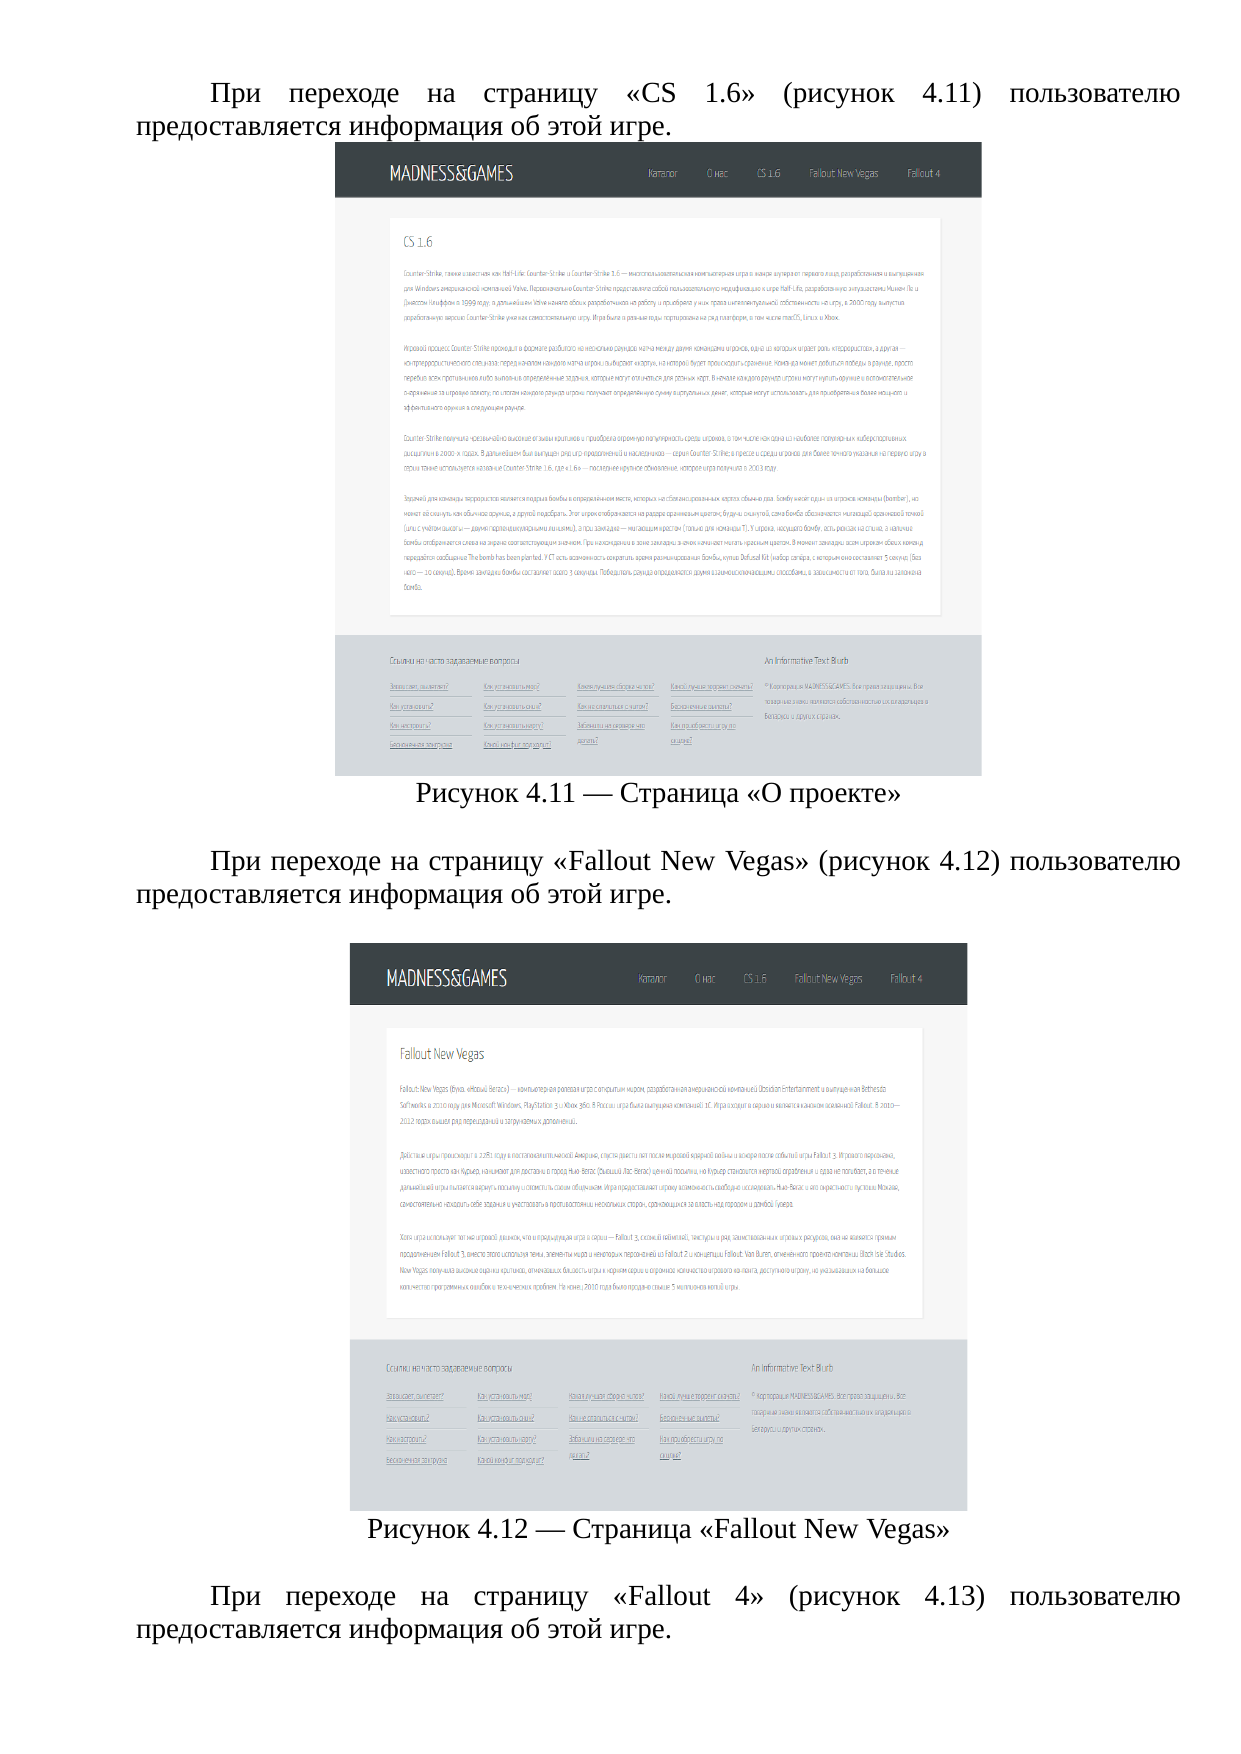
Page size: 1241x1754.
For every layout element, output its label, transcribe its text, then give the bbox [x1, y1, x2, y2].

text При переходе на страницу «Fallout New Vegas» (рисунок 4.12) пользователю предоставляется информация об этой игре. [136, 843, 1181, 910]
text При переходе на страницу «Fallout 4» (рисунок 4.13) пользователю предоставляется информация об этой игре. [136, 1578, 1181, 1645]
text При переходе на страницу «CS 1.6» (рисунок 4.11) пользователю предоставляется информация об этой игре. [136, 75, 1181, 142]
text Рисунок 4.11 — Страница «О проекте» [136, 776, 1181, 809]
text Рисунок 4.12 — Страница «Fallout New Vegas» [136, 1511, 1181, 1544]
